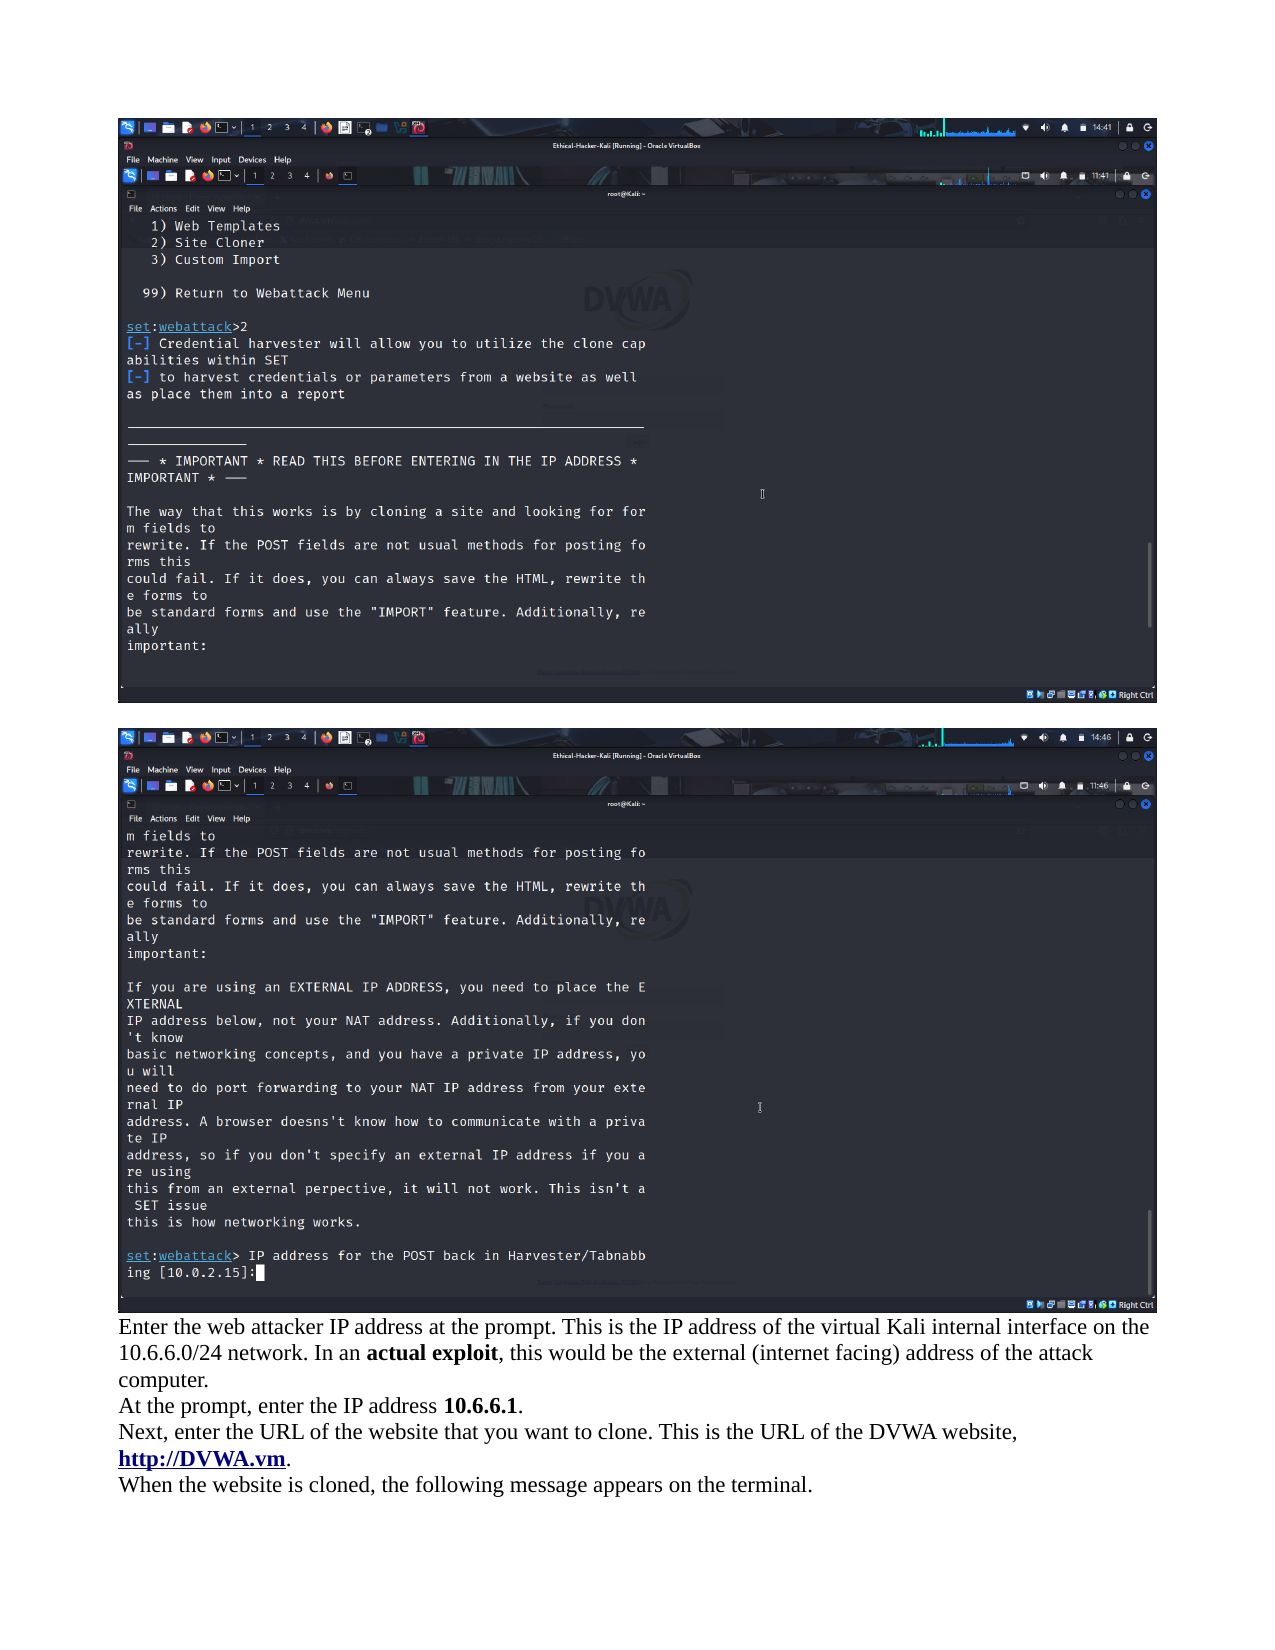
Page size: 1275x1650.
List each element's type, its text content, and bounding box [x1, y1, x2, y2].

text Next, enter the URL of the website that you want to clone. This is the URL of the DVWA website, http://DVWA.vm. [118, 1418, 1157, 1471]
text At the prompt, enter the IP address 10.6.6.1. [118, 1392, 1157, 1418]
picture [118, 728, 1157, 1313]
picture [118, 118, 1157, 703]
text When the website is cloned, the following message appears on the terminal. [118, 1471, 1157, 1497]
text Enter the web attacker IP address at the prompt. This is the IP address of the virtual Kali internal interface on the 10.6.6.0/24 network. In an actual exploit, this would be the external (internet facing) address of the attack computer. [118, 1313, 1157, 1392]
